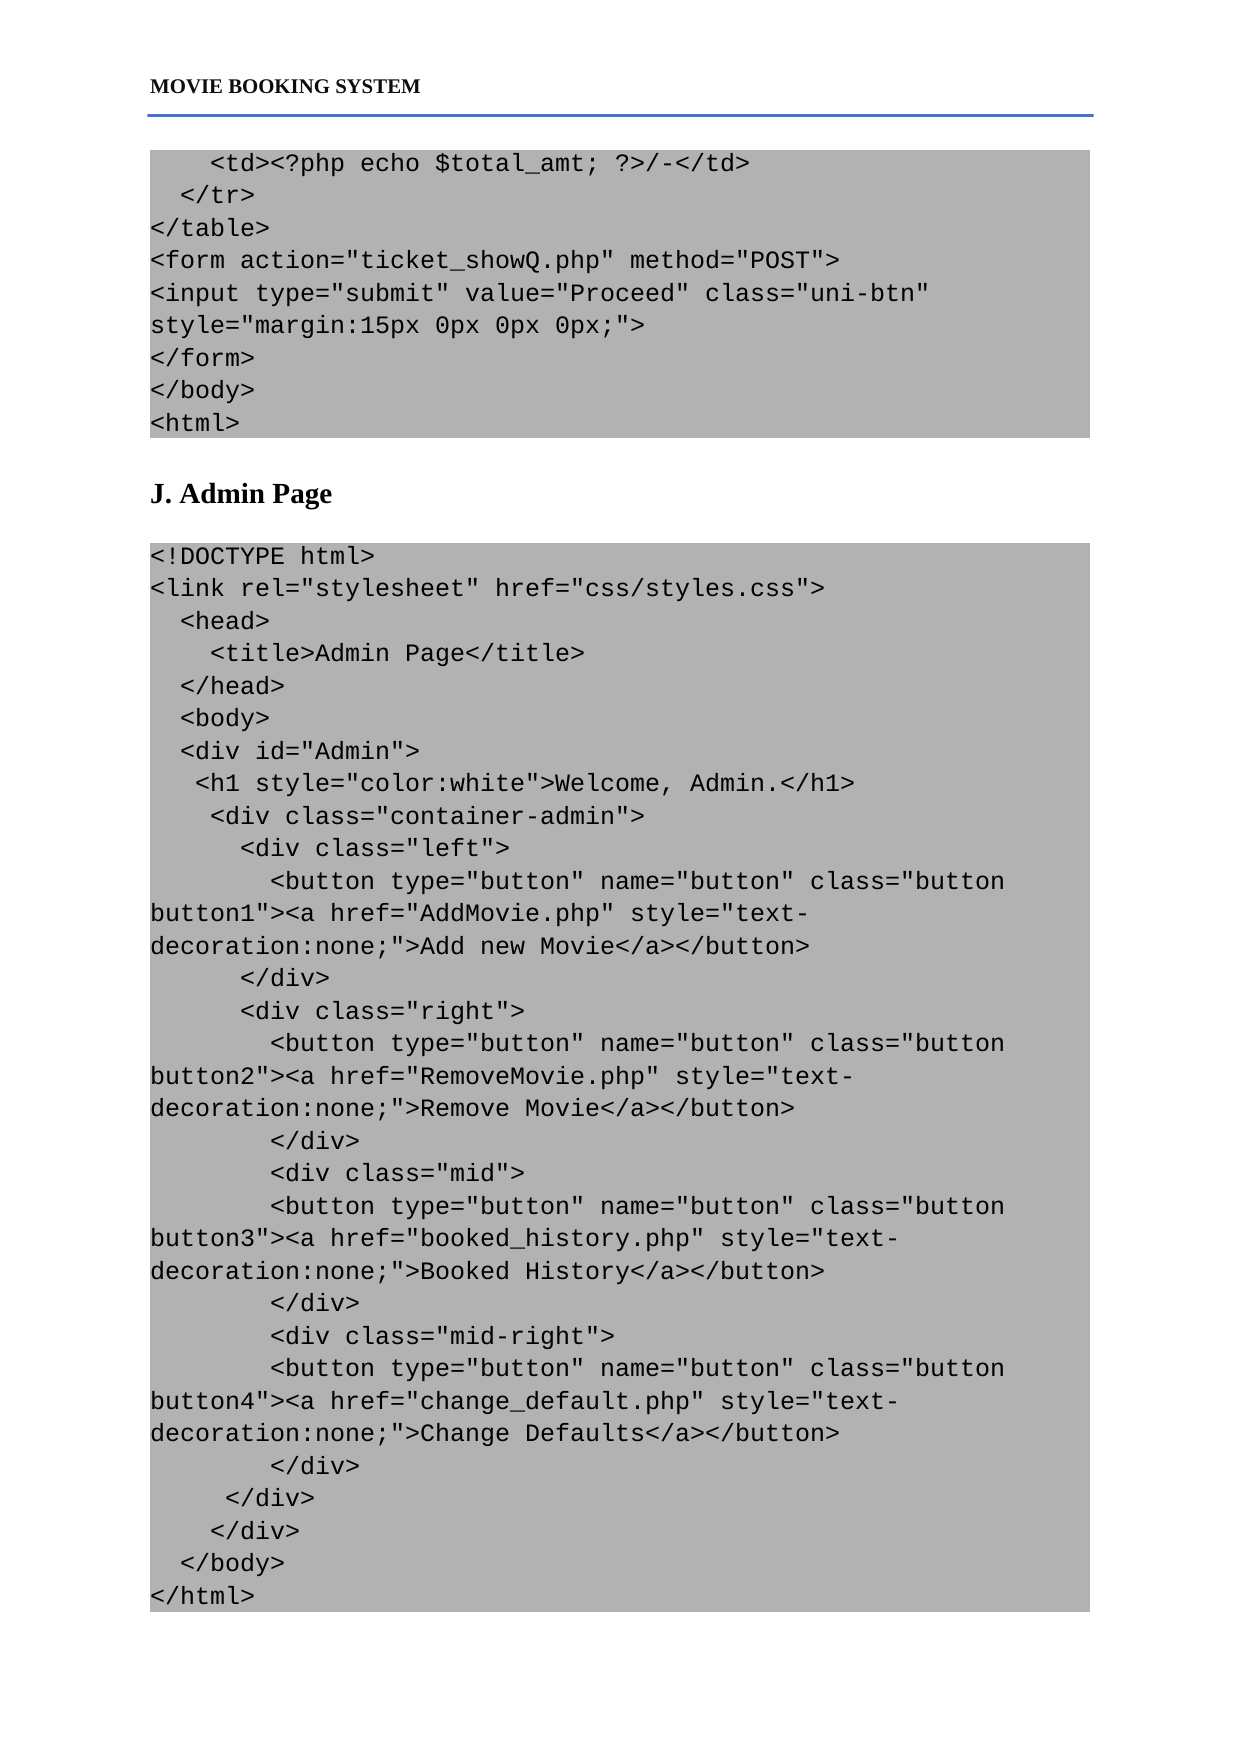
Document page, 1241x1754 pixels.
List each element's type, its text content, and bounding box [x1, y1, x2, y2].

text <!DOCTYPE html> [150, 543, 1090, 572]
text </table> [150, 215, 1090, 243]
text <title>Admin Page</title> [150, 641, 1090, 669]
text <html> [150, 410, 1090, 438]
text </body> [150, 378, 1090, 406]
text <button type="button" name="button" class="button button2"><a href="RemoveMovie.php" style="text-decoration:none;">Remove Movie</a></button> [150, 1031, 1090, 1124]
text </tr> [150, 183, 1090, 211]
text </body> [150, 1551, 1090, 1579]
text <h1 style="color:white">Welcome, Admin.</h1> [150, 771, 1090, 799]
text <div class="container-admin"> [150, 803, 1090, 832]
text <div class="mid-right"> [150, 1323, 1090, 1352]
text </div> [150, 1453, 1090, 1482]
text <input type="submit" value="Proceed" class="uni-btn" style="margin:15px 0px 0px 0px;"> [150, 280, 1090, 341]
text </div> [150, 1291, 1090, 1319]
text <button type="button" name="button" class="button button3"><a href="booked_history.php" style="text-decoration:none;">Booked History</a></button> [150, 1193, 1090, 1287]
text <div class="mid"> [150, 1161, 1090, 1189]
text <head> [150, 608, 1090, 637]
text </html> [150, 1583, 1090, 1612]
text <div class="left"> [150, 836, 1090, 864]
text </head> [150, 673, 1090, 702]
text <body> [150, 706, 1090, 734]
text </div> [150, 1128, 1090, 1157]
text <form action="ticket_showQ.php" method="POST"> [150, 248, 1090, 276]
text <div id="Admin"> [150, 738, 1090, 767]
text </div> [150, 1518, 1090, 1547]
text J. Admin Page [150, 476, 1090, 510]
text <link rel="stylesheet" href="css/styles.css"> [150, 576, 1090, 604]
text </form> [150, 345, 1090, 373]
text </div> [150, 966, 1090, 994]
text <div class="right"> [150, 998, 1090, 1027]
text </div> [150, 1486, 1090, 1514]
text <td><?php echo $total_amt; ?>/-</td> [150, 150, 1090, 178]
text <button type="button" name="button" class="button button4"><a href="change_default.php" style="text-decoration:none;">Change Defaults</a></button> [150, 1356, 1090, 1449]
text <button type="button" name="button" class="button button1"><a href="AddMovie.php" style="text-decoration:none;">Add new Movie</a></button> [150, 868, 1090, 962]
